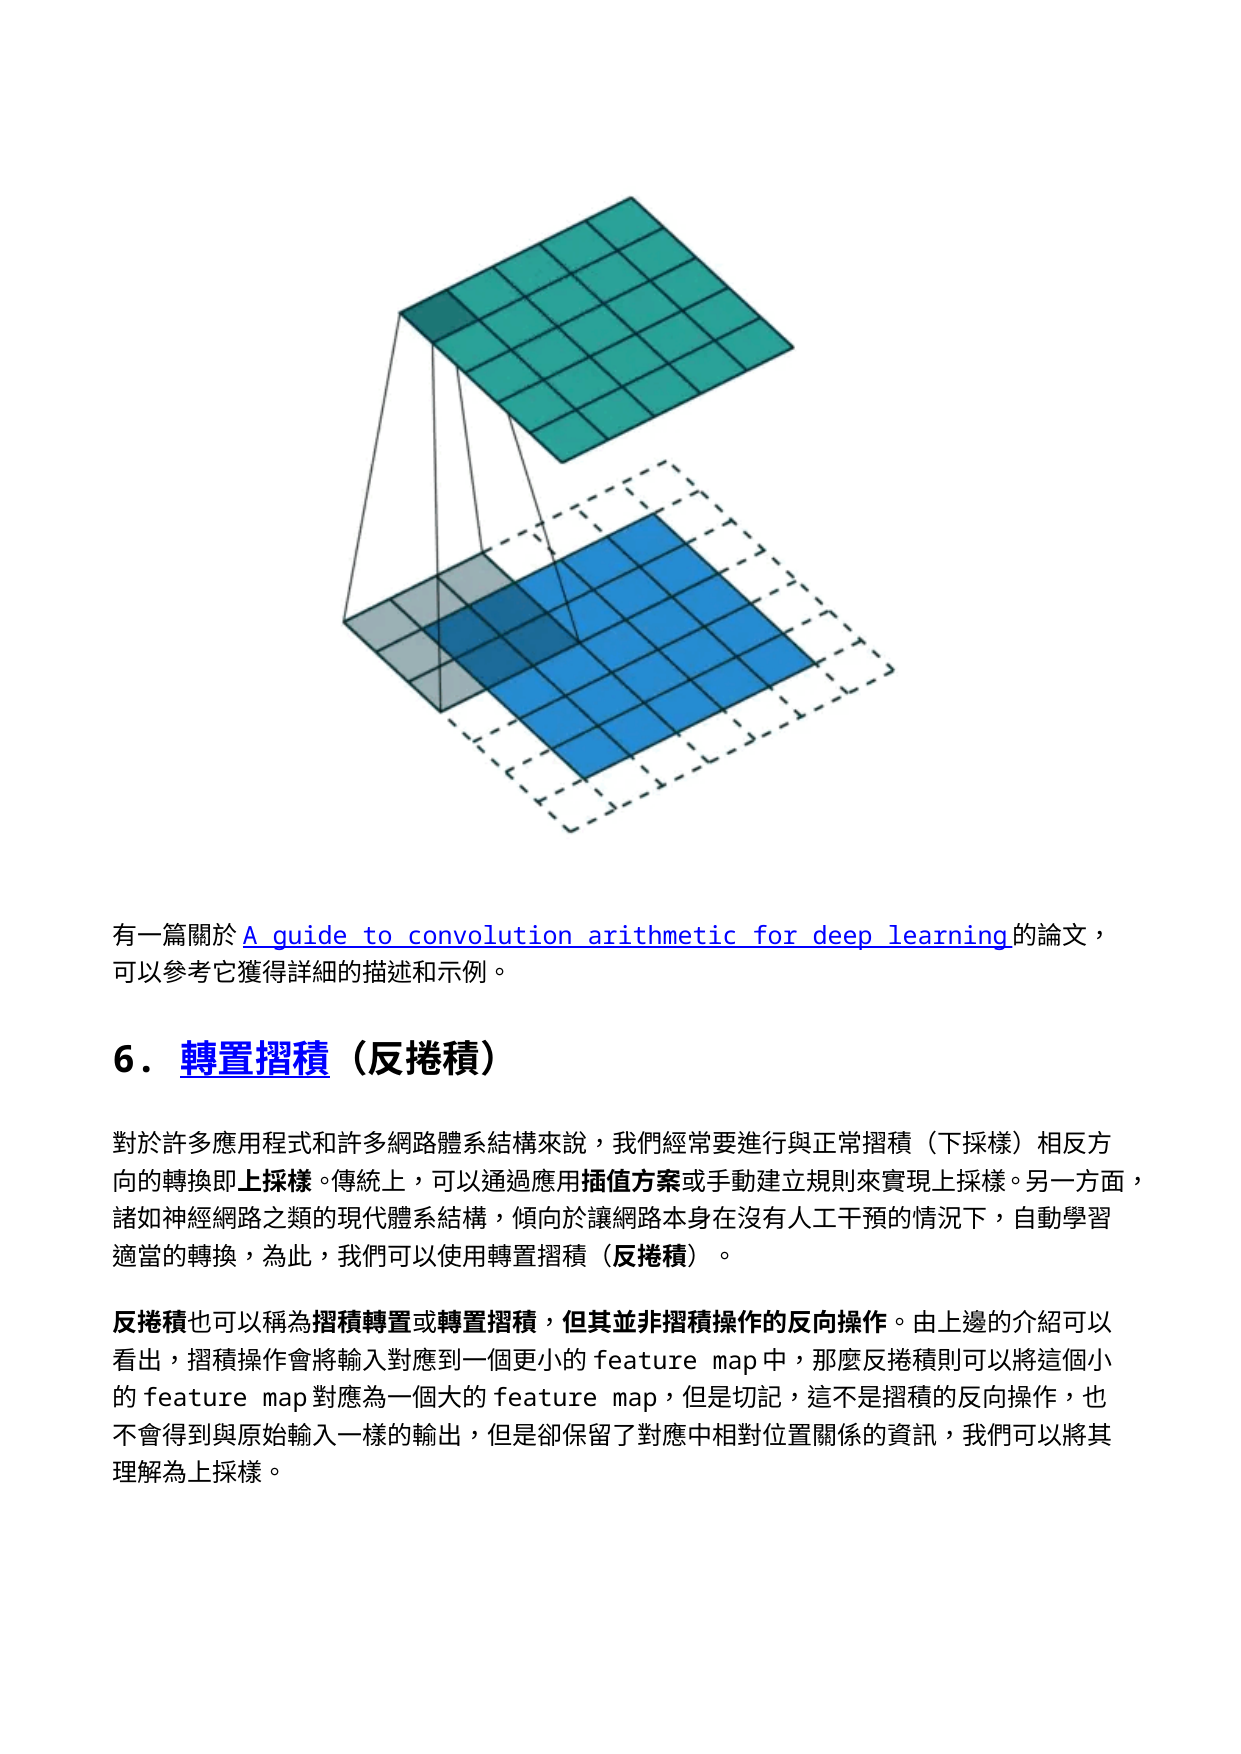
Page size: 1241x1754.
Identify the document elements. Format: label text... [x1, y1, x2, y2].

text 對於許多應用程式和許多網路體系結構來說，我們經常要進行與正常摺積（下採樣）相反方向的轉換即上採樣。傳統上，可以通過應用插值方案或手動建立規則來實現上採樣。另一方面，諸如神經網路之類的現代體系結構，傾向於讓網路本身在沒有人工干預的情況下，自動學習適當的轉換，為此，我們可以使用轉置摺積（反捲積）。 [112, 1123, 1125, 1273]
picture [310, 164, 928, 866]
text 反捲積也可以稱為摺積轉置或轉置摺積，但其並非摺積操作的反向操作。由上邊的介紹可以看出，摺積操作會將輸入對應到一個更小的feature map中，那麼反捲積則可以將這個小的feature map對應為一個大的feature map，但是切記，這不是摺積的反向操作，也不會得到與原始輸入一樣的輸出，但是卻保留了對應中相對位置關係的資訊，我們可以將其理解為上採樣。 [112, 1302, 1125, 1489]
subtitle 6. 轉置摺積（反捲積） [112, 1019, 1125, 1094]
text 有一篇關於A guide to convolution arithmetic for deep learning的論文，可以參考它獲得詳細的描述和示例。 [112, 914, 1125, 989]
